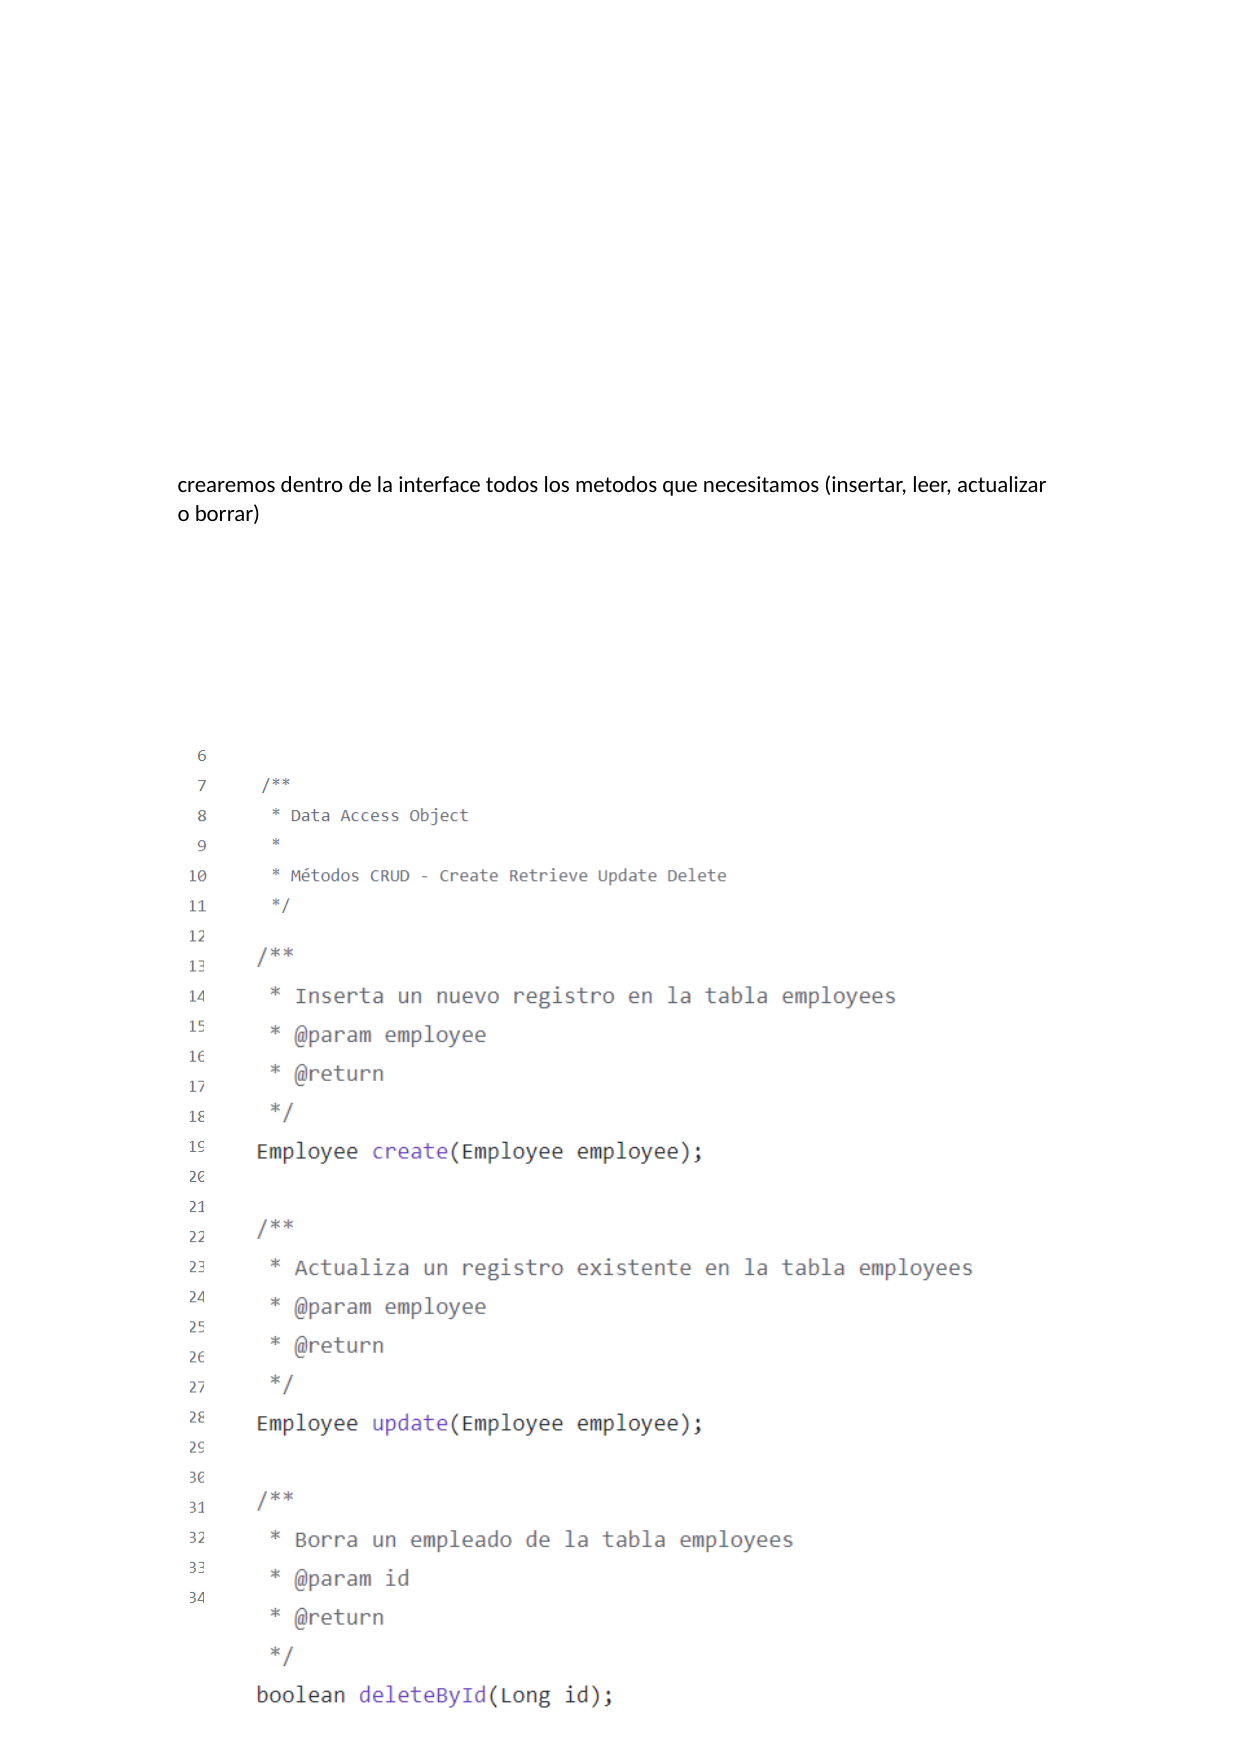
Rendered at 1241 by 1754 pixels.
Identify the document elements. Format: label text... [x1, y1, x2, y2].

picture [190, 746, 1072, 1614]
text crearemos dentro de la interface todos los metodos que necesitamos (insertar, leer, actualizar o borrar) [177, 470, 1063, 527]
picture [205, 914, 1088, 1753]
